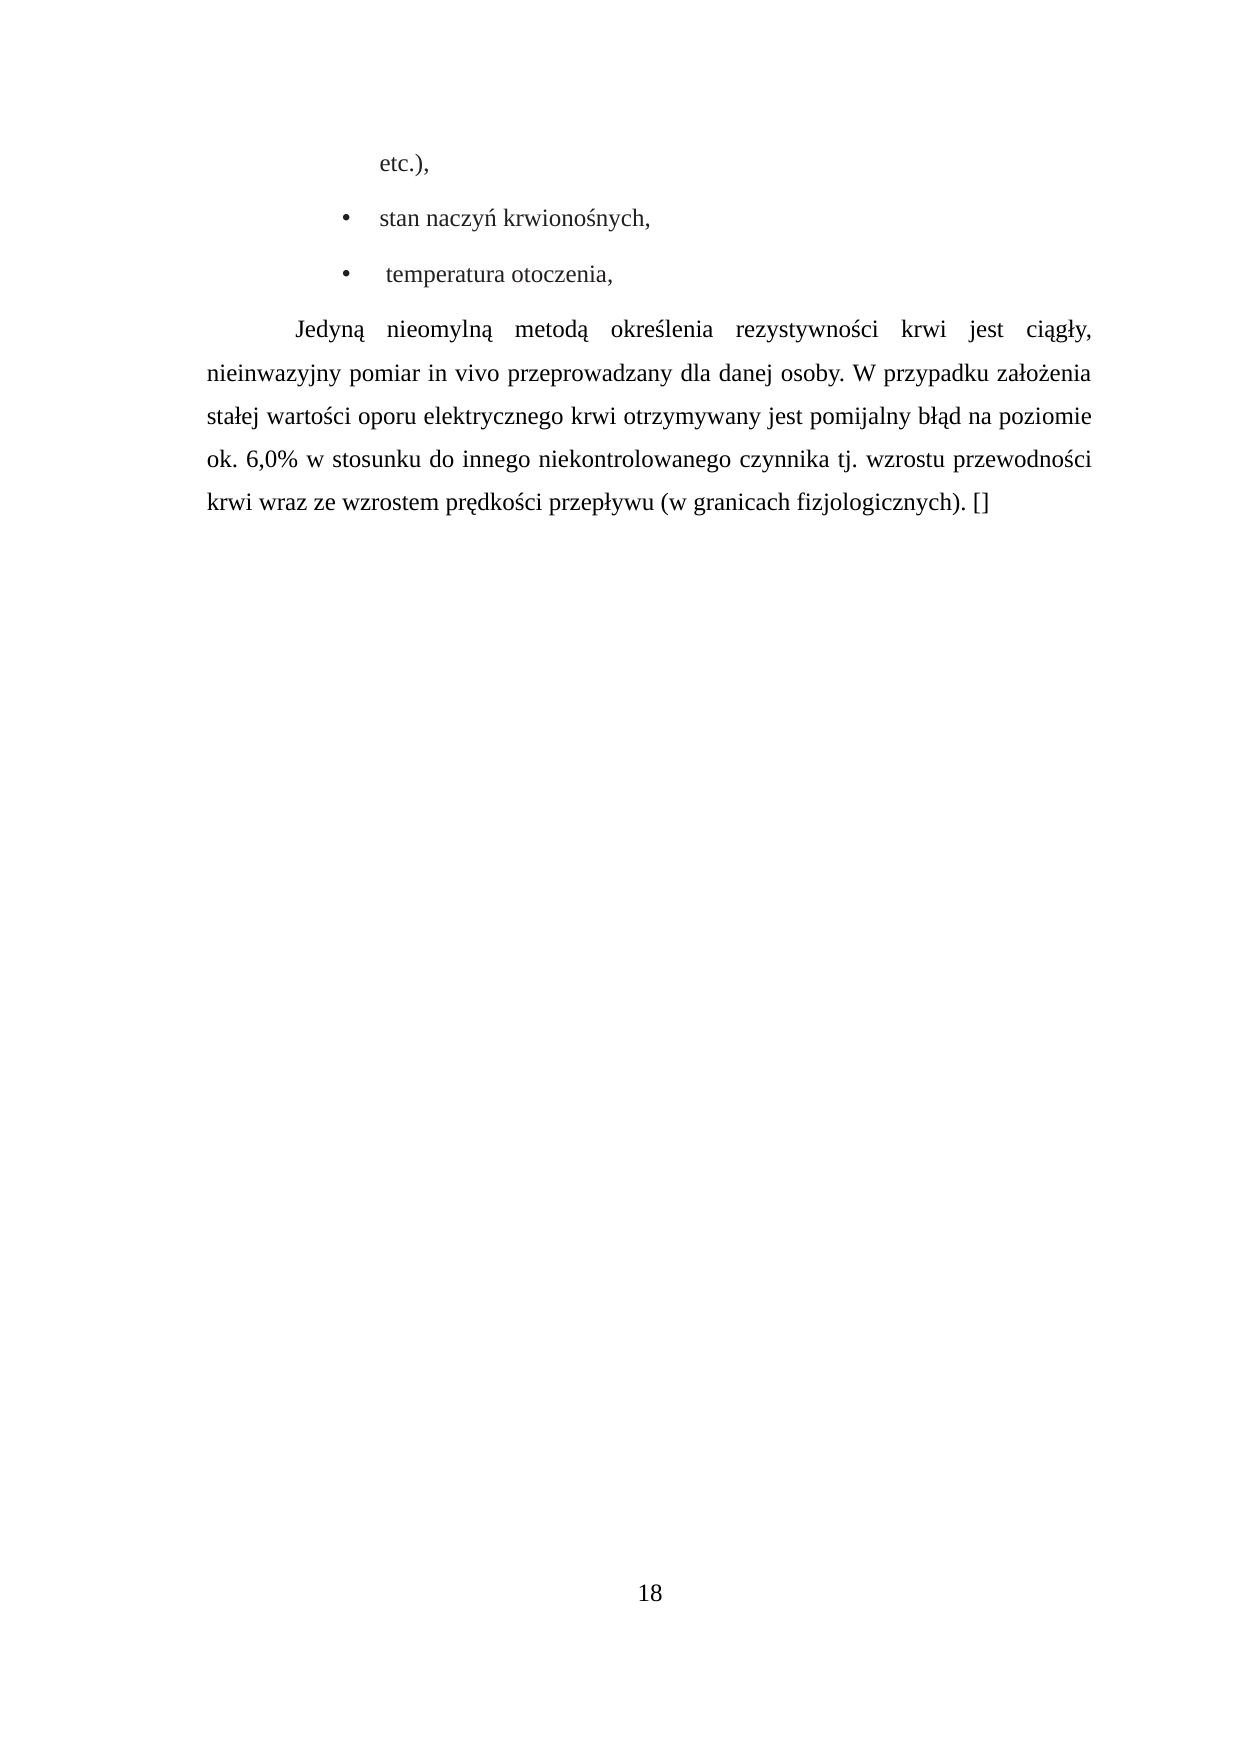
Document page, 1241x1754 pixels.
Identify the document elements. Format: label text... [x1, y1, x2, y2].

text Jedyną nieomylną metodą określenia rezystywności krwi jest ciągły, nieinwazyjny pomiar in vivo przeprowadzany dla danej osoby. W przypadku założenia stałej wartości oporu elektrycznego krwi otrzymywany jest pomijalny błąd na poziomie ok. 6,0% w stosunku do innego niekontrolowanego czynnika tj. wzrostu przewodności krwi wraz ze wzrostem prędkości przepływu (w granicach fizjologicznych). [] [207, 314, 1093, 516]
list stan naczyń krwionośnych, [342, 203, 1093, 232]
list etc.), [342, 148, 1093, 176]
list temperatura otoczenia, [342, 259, 1093, 288]
